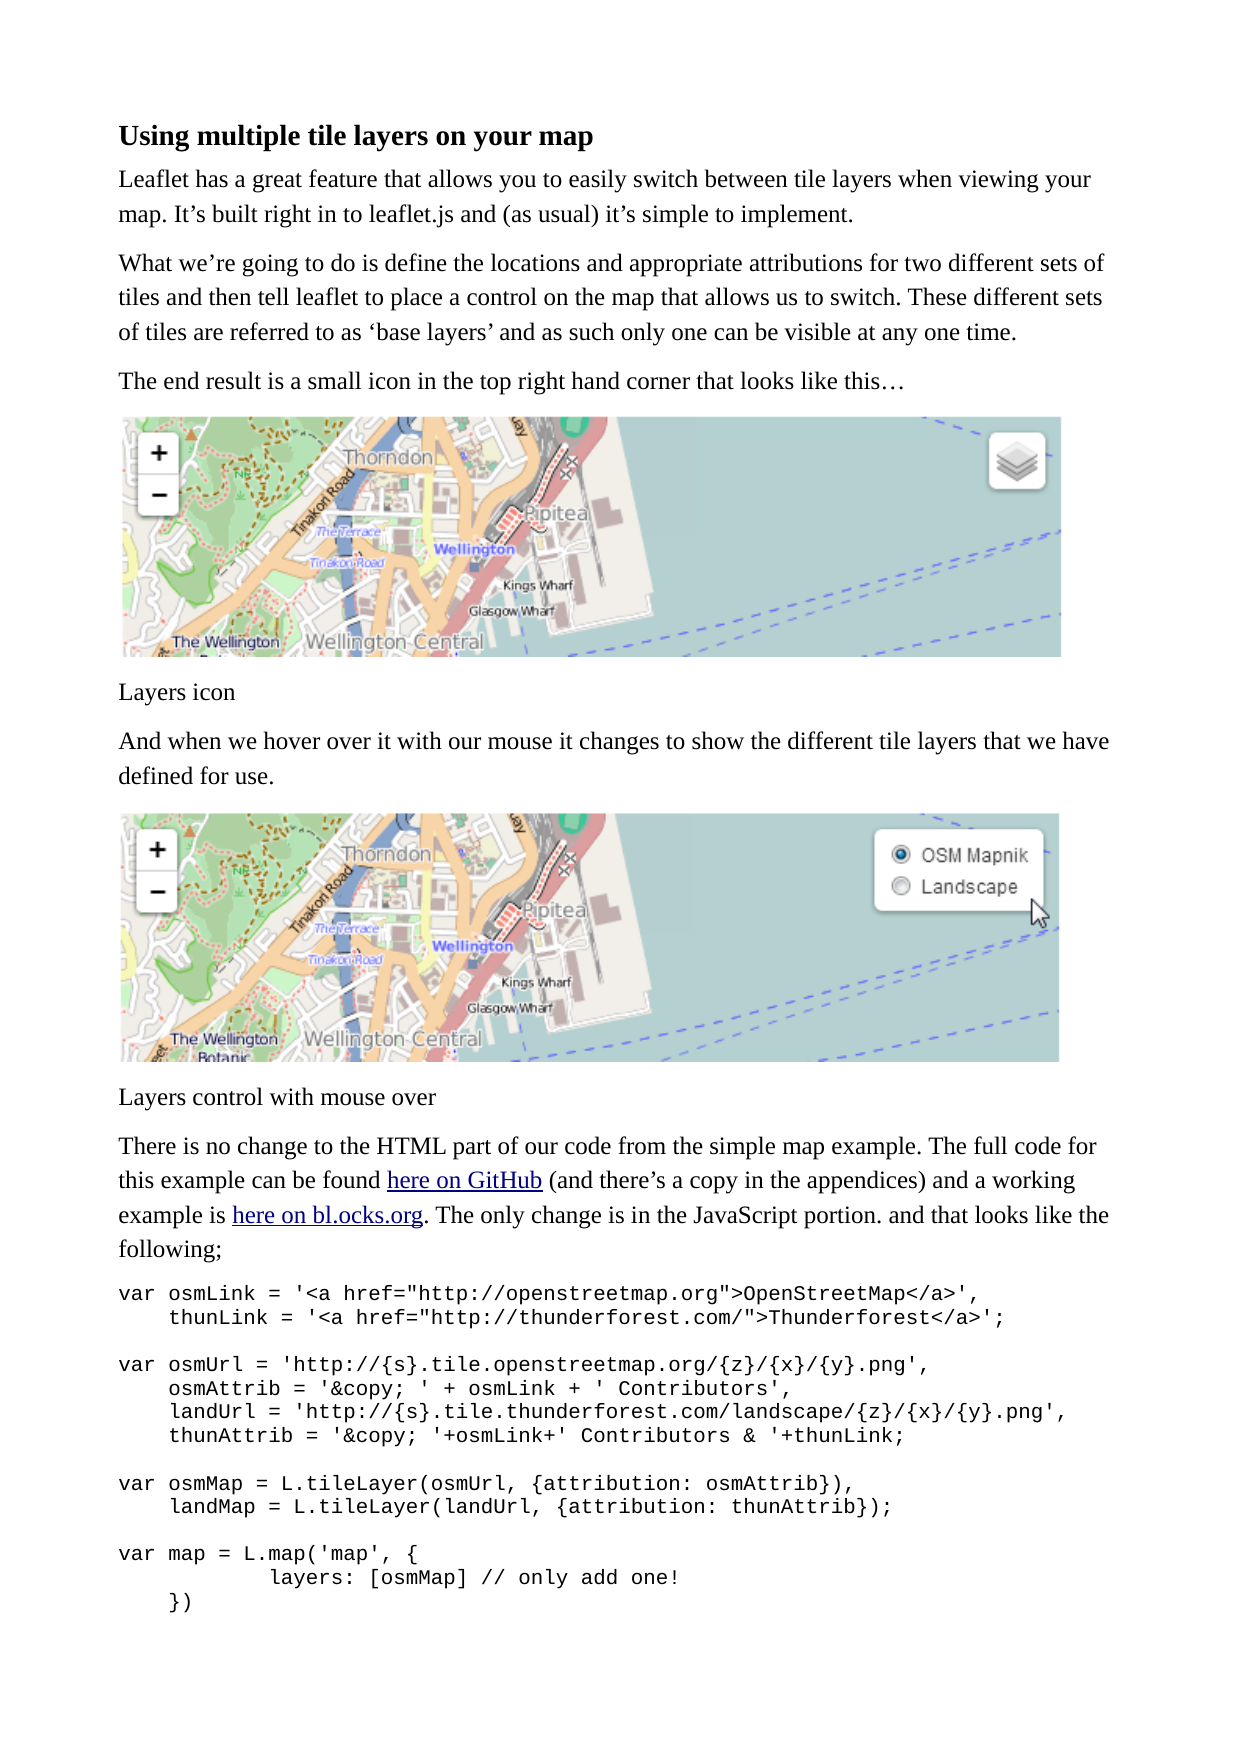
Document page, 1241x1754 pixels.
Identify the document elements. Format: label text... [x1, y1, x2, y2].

text landMap = L.tileLayer(landUrl, {attribution: thunAttrib}); [118, 1496, 1122, 1520]
text thunAttrib = '&copy; '+osmLink+' Contributors & '+thunLink; [118, 1425, 1122, 1449]
text Leaflet has a great feature that allows you to easily switch between tile layers when viewing your map. It’s built right in to leaflet.js and (as usual) it’s simple to implement. [118, 164, 1122, 227]
text There is no change to the HTML part of our code from the simple map example. The full code for this example can be found here on GitHub (and there’s a copy in the appendices) and a working example is here on bl.ocks.org. The only change is in the JavaScript portion. and that looks like the following; [118, 1131, 1122, 1263]
text }) [118, 1591, 1122, 1614]
picture [118, 810, 1064, 1062]
subtitle Using multiple tile layers on your map [118, 118, 1122, 152]
text var map = L.map('map', { [118, 1543, 1122, 1567]
text Layers control with mouse over [118, 1082, 1122, 1111]
text And when we hover over it with our mouse it changes to show the different tile layers that we have defined for use. [118, 726, 1122, 789]
text var osmMap = L.tileLayer(osmUrl, {attribution: osmAttrib}), [118, 1472, 1122, 1496]
text The end result is a small icon in the top right hand corner that looks like this… [118, 366, 1122, 394]
text var osmUrl = 'http://{s}.tile.openstreetmap.org/{z}/{x}/{y}.png', [118, 1354, 1122, 1378]
text var osmLink = '<a href="http://openstreetmap.org">OpenStreetMap</a>', [118, 1283, 1122, 1307]
text landUrl = 'http://{s}.tile.thunderforest.com/landscape/{z}/{x}/{y}.png', [118, 1402, 1122, 1425]
picture [118, 414, 1065, 657]
text osmAttrib = '&copy; ' + osmLink + ' Contributors', [118, 1378, 1122, 1402]
text layers: [osmMap] // only add one! [118, 1567, 1122, 1591]
text thunLink = '<a href="http://thunderforest.com/">Thunderforest</a>'; [118, 1307, 1122, 1331]
text Layers icon [118, 677, 1122, 706]
text What we’re going to do is define the locations and appropriate attributions for two different sets of tiles and then tell leaflet to place a control on the map that allows us to switch. These different sets of tiles are referred to as ‘base layers’ and as such only one can be visible at any one time. [118, 248, 1122, 345]
